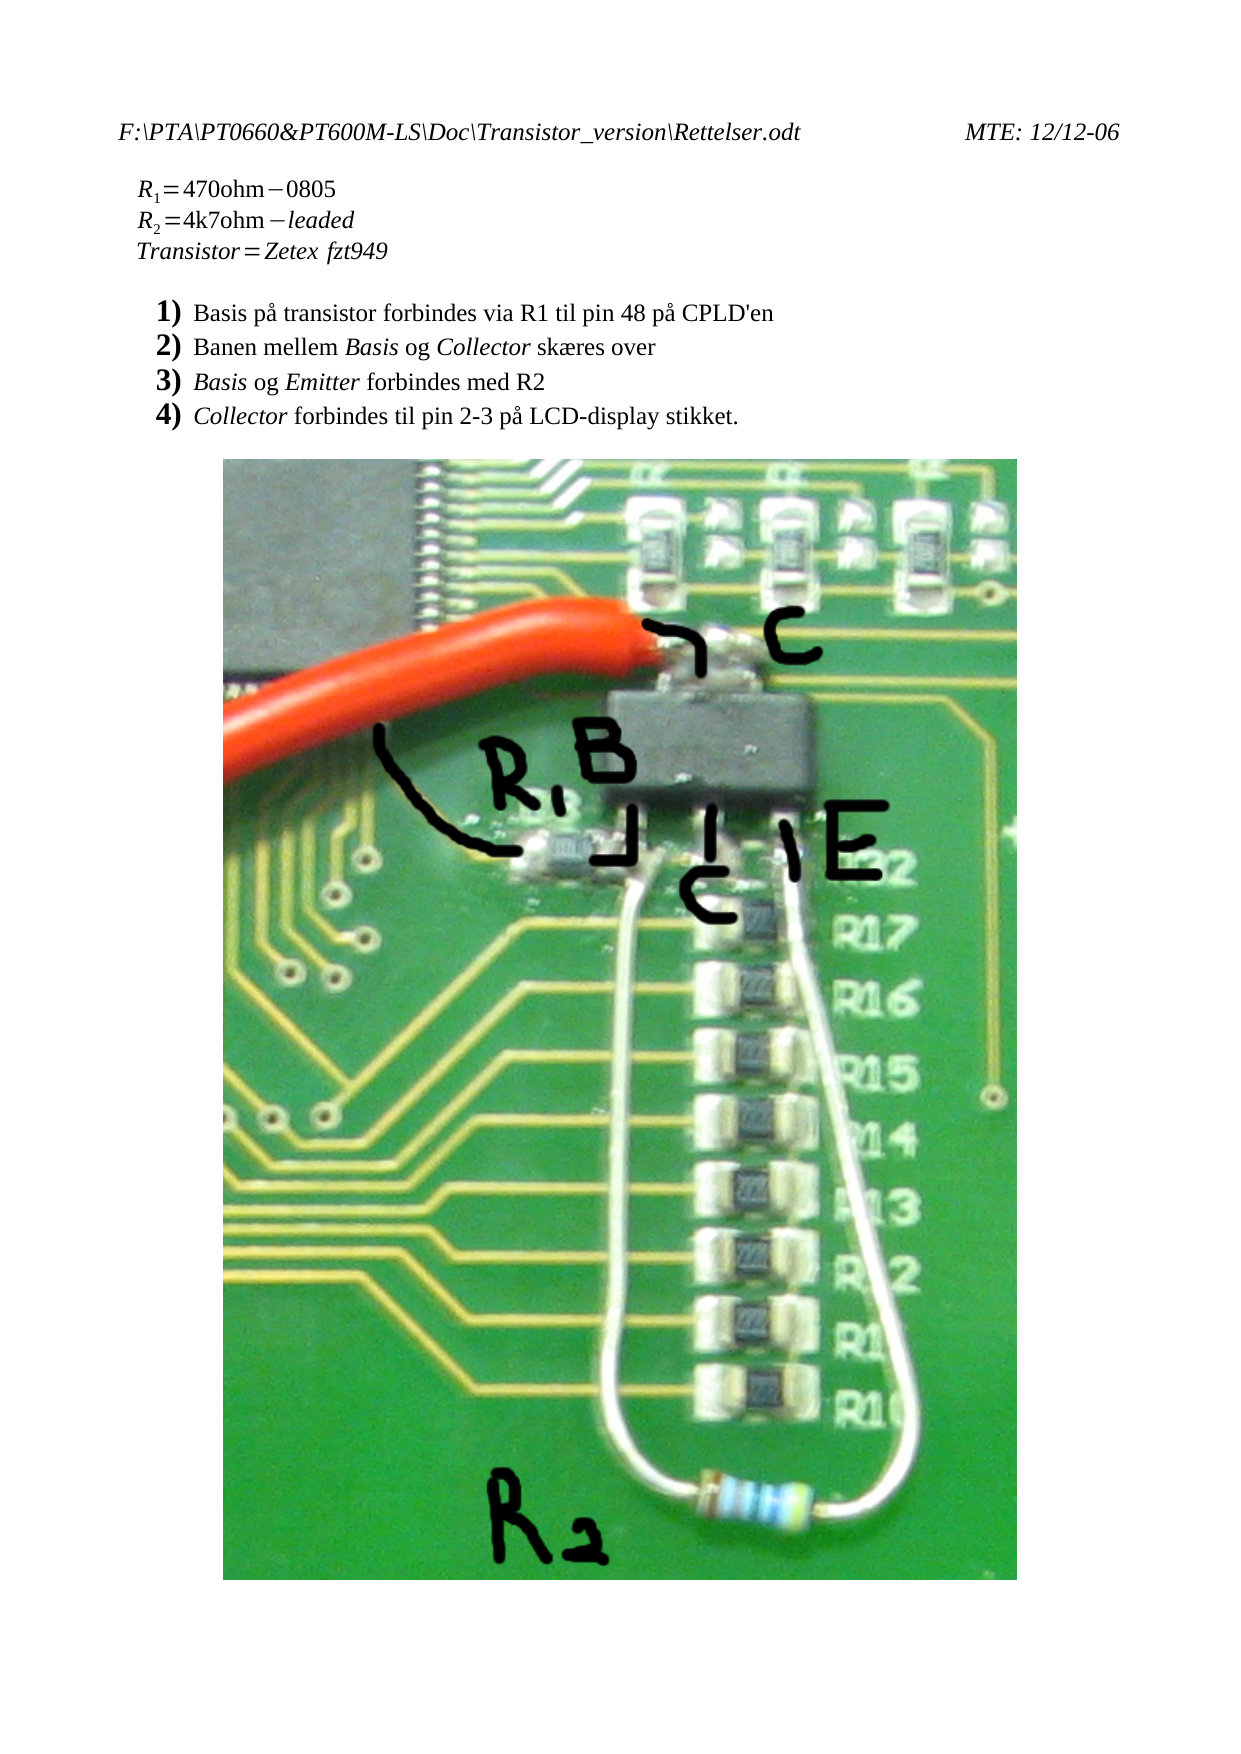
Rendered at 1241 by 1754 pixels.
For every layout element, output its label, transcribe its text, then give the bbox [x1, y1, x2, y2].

list Collector forbindes til pin 2-3 på LCD-display stikket. [156, 397, 1122, 432]
list Basis og Emitter forbindes med R2 [156, 362, 1122, 397]
picture [223, 459, 1017, 1580]
list Banen mellem Basis og Collector skæres over [156, 328, 1122, 362]
list Basis på transistor forbindes via R1 til pin 48 på CPLD'en [156, 293, 1122, 328]
